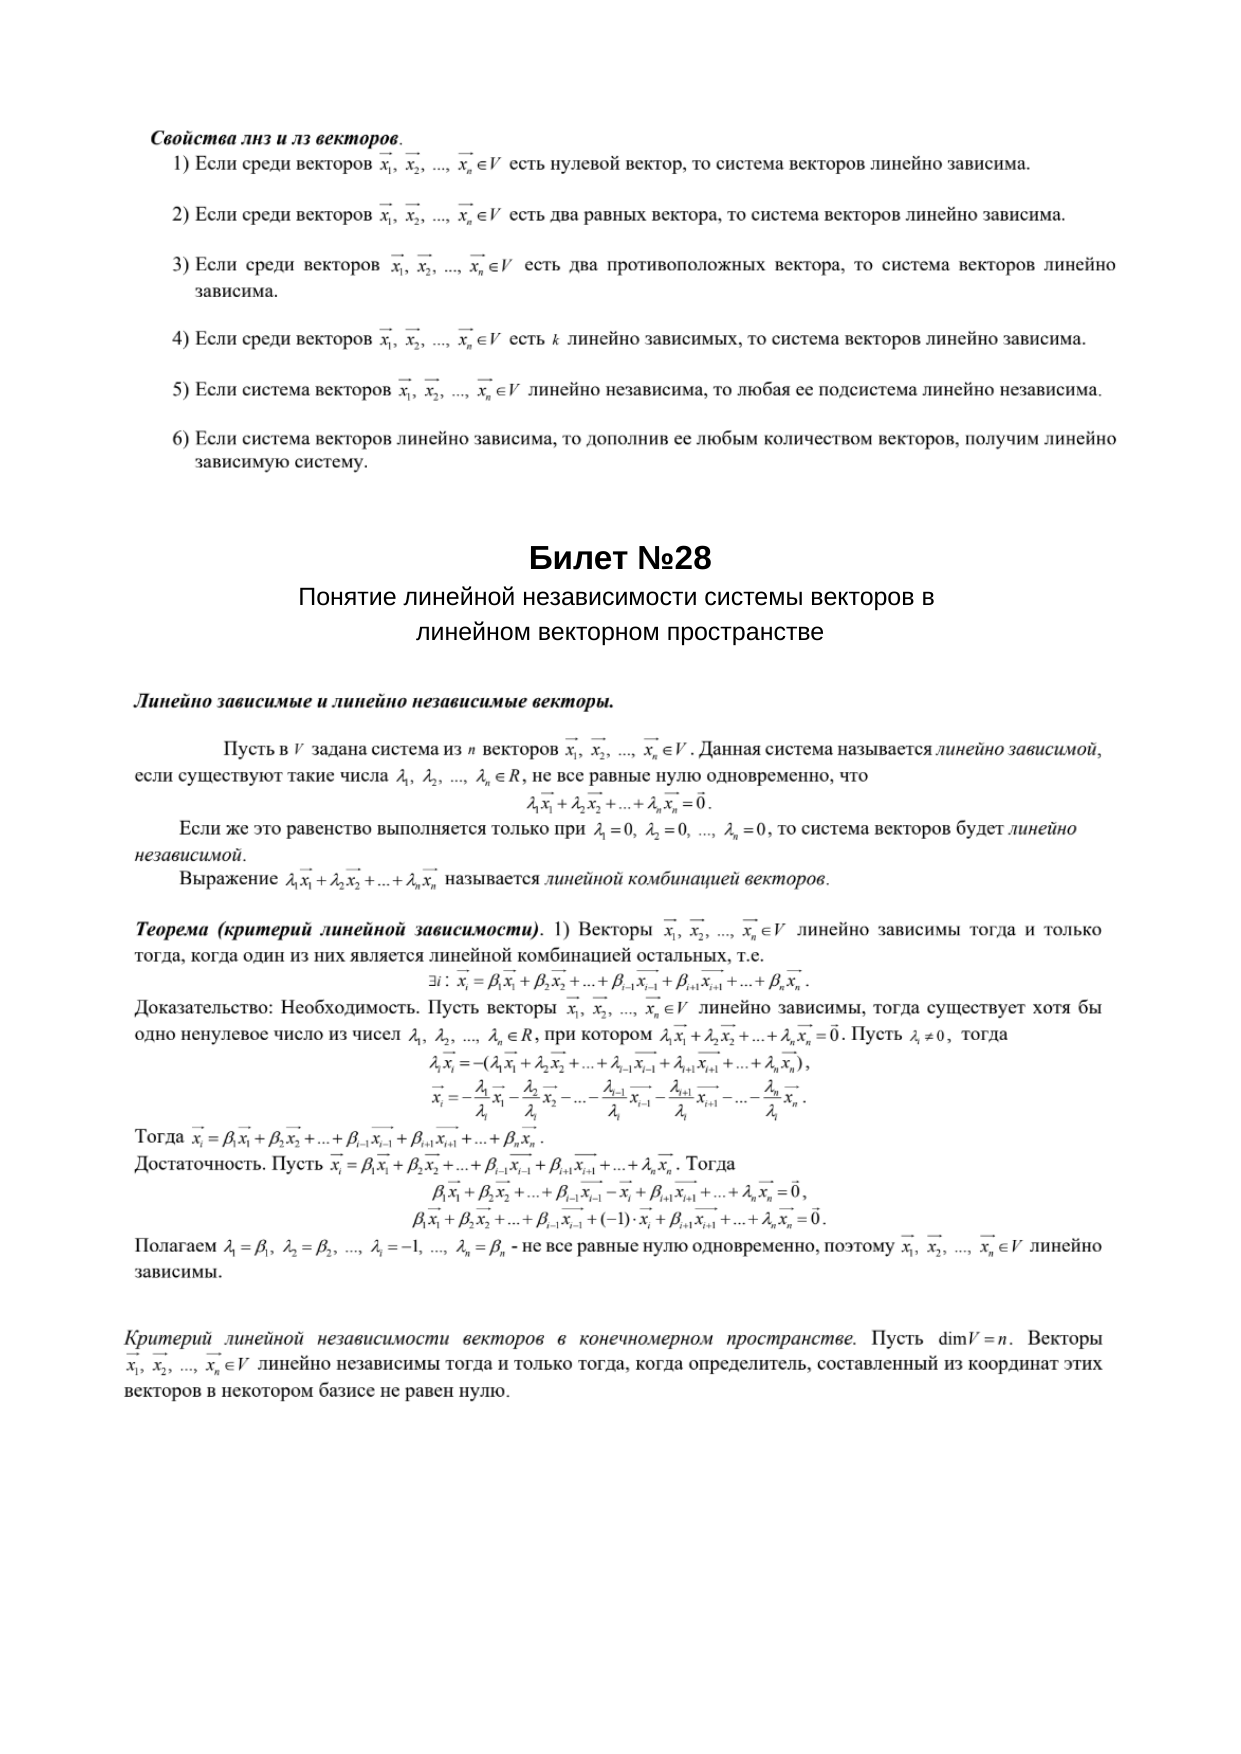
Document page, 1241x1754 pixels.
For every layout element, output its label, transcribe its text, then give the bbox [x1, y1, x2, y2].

picture [127, 120, 1132, 476]
text Билет №28 [118, 538, 1122, 577]
text Понятие линейной независимости системы векторов в [118, 577, 1122, 611]
picture [118, 680, 1123, 1294]
picture [118, 1322, 1123, 1410]
text линейном векторном пространстве [118, 611, 1122, 646]
